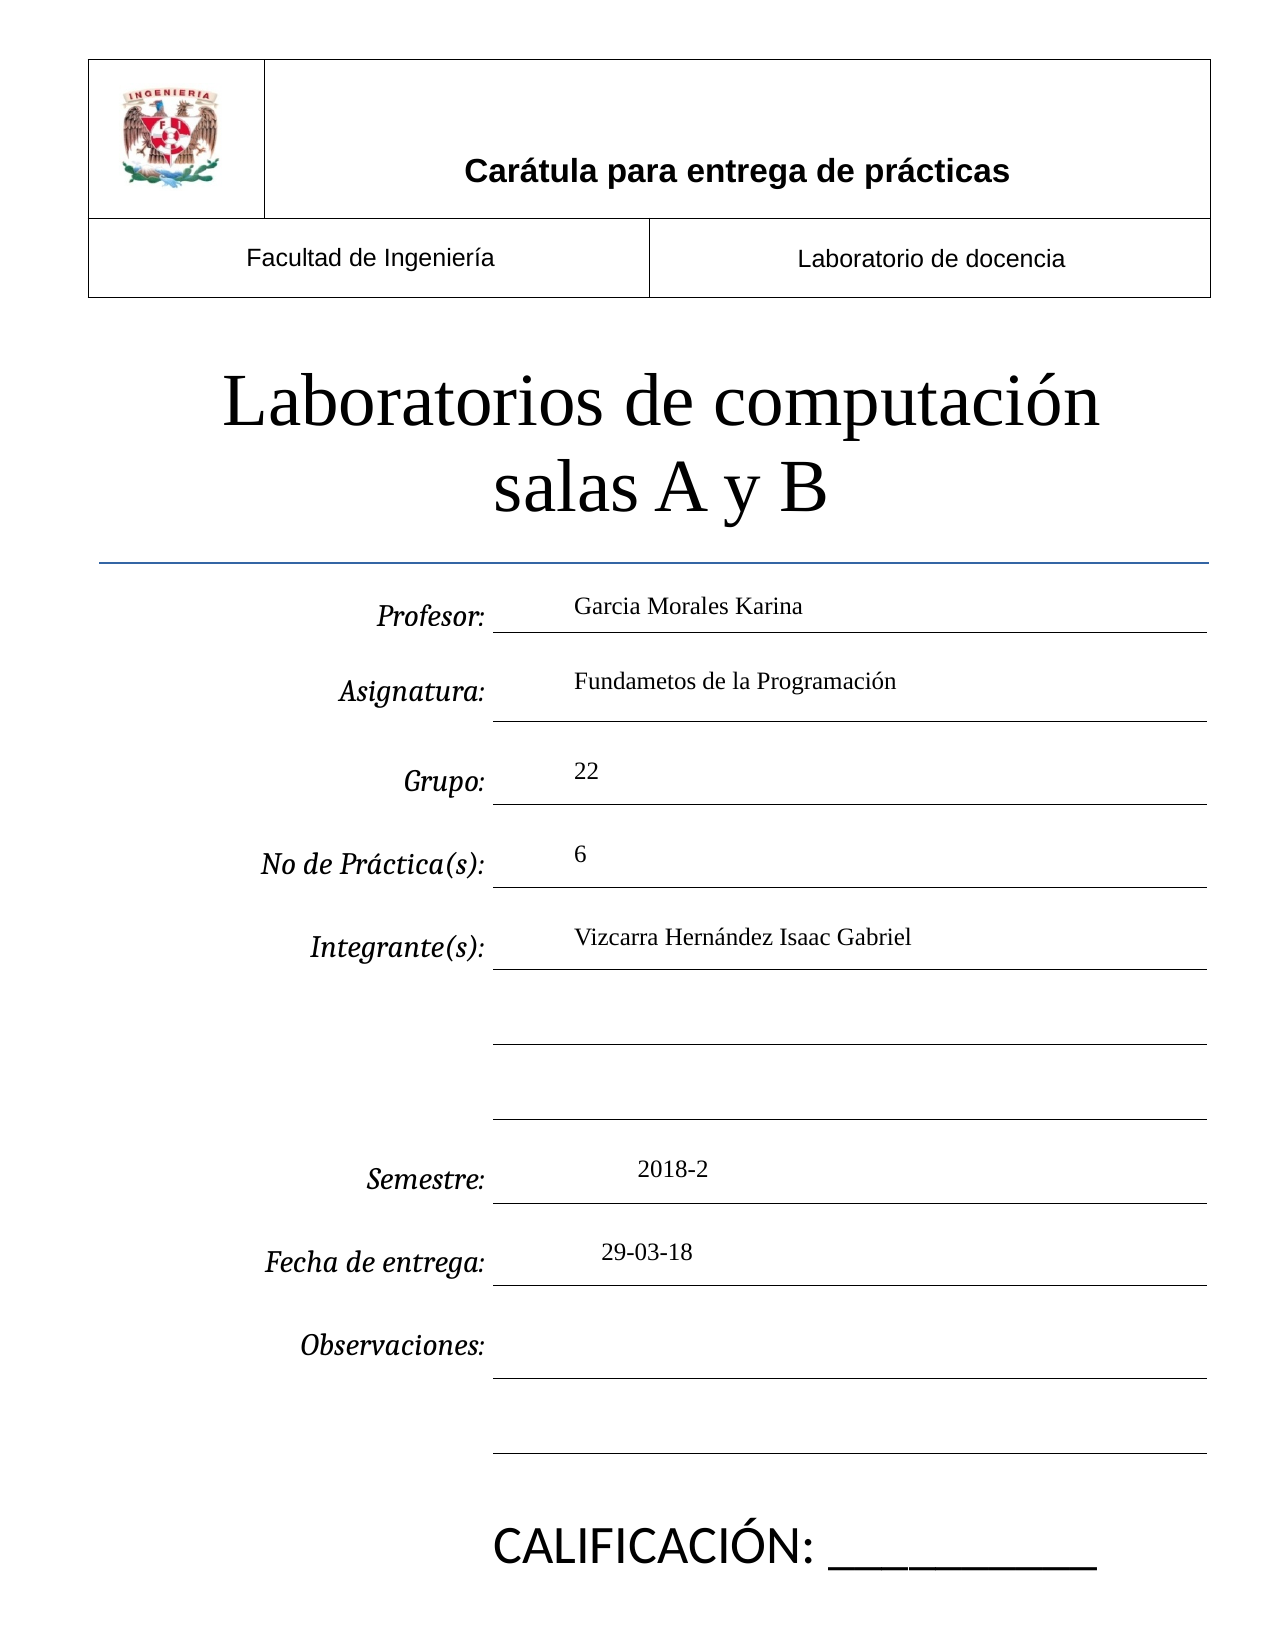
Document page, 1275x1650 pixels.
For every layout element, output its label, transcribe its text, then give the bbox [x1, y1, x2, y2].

table_cell Fundametos de la Programación [493, 633, 1207, 721]
table_header [493, 556, 1207, 562]
text Laboratorios de computación [118, 355, 1205, 441]
table_cell Asignatura: [118, 631, 493, 721]
table_cell [118, 1044, 493, 1119]
text CALIFICACIÓN: __________ [118, 1511, 1205, 1577]
table_cell Facultad de Ingeniería [89, 219, 649, 297]
table_cell [493, 1379, 1207, 1453]
table_cell Fecha de entrega: [118, 1203, 493, 1285]
table_cell [493, 1045, 1207, 1119]
table_cell Semestre: [118, 1119, 493, 1202]
table_cell Observaciones: [118, 1285, 493, 1378]
table_cell 6 [493, 805, 1207, 887]
table_header [89, 60, 264, 217]
table_header Garcia Morales Karina [493, 564, 1207, 631]
table_header [118, 556, 493, 562]
table_cell 29-03-18 [493, 1204, 1207, 1285]
table_header Profesor: [118, 564, 493, 631]
table_cell 2018-2 [493, 1120, 1207, 1202]
table_header Carátula para entrega de prácticas [265, 60, 1210, 217]
table_cell 22 [493, 722, 1207, 804]
table_cell [118, 969, 493, 1044]
text salas A y B [118, 441, 1205, 528]
table_cell [493, 1286, 1207, 1378]
table_cell [493, 970, 1207, 1044]
table_cell Integrante(s): [118, 887, 493, 969]
table_cell No de Práctica(s): [118, 804, 493, 887]
table_cell [118, 1378, 493, 1453]
table_cell Vizcarra Hernández Isaac Gabriel [493, 888, 1207, 969]
table_cell Grupo: [118, 721, 493, 804]
table_cell Laboratorio de docencia [650, 219, 1210, 297]
